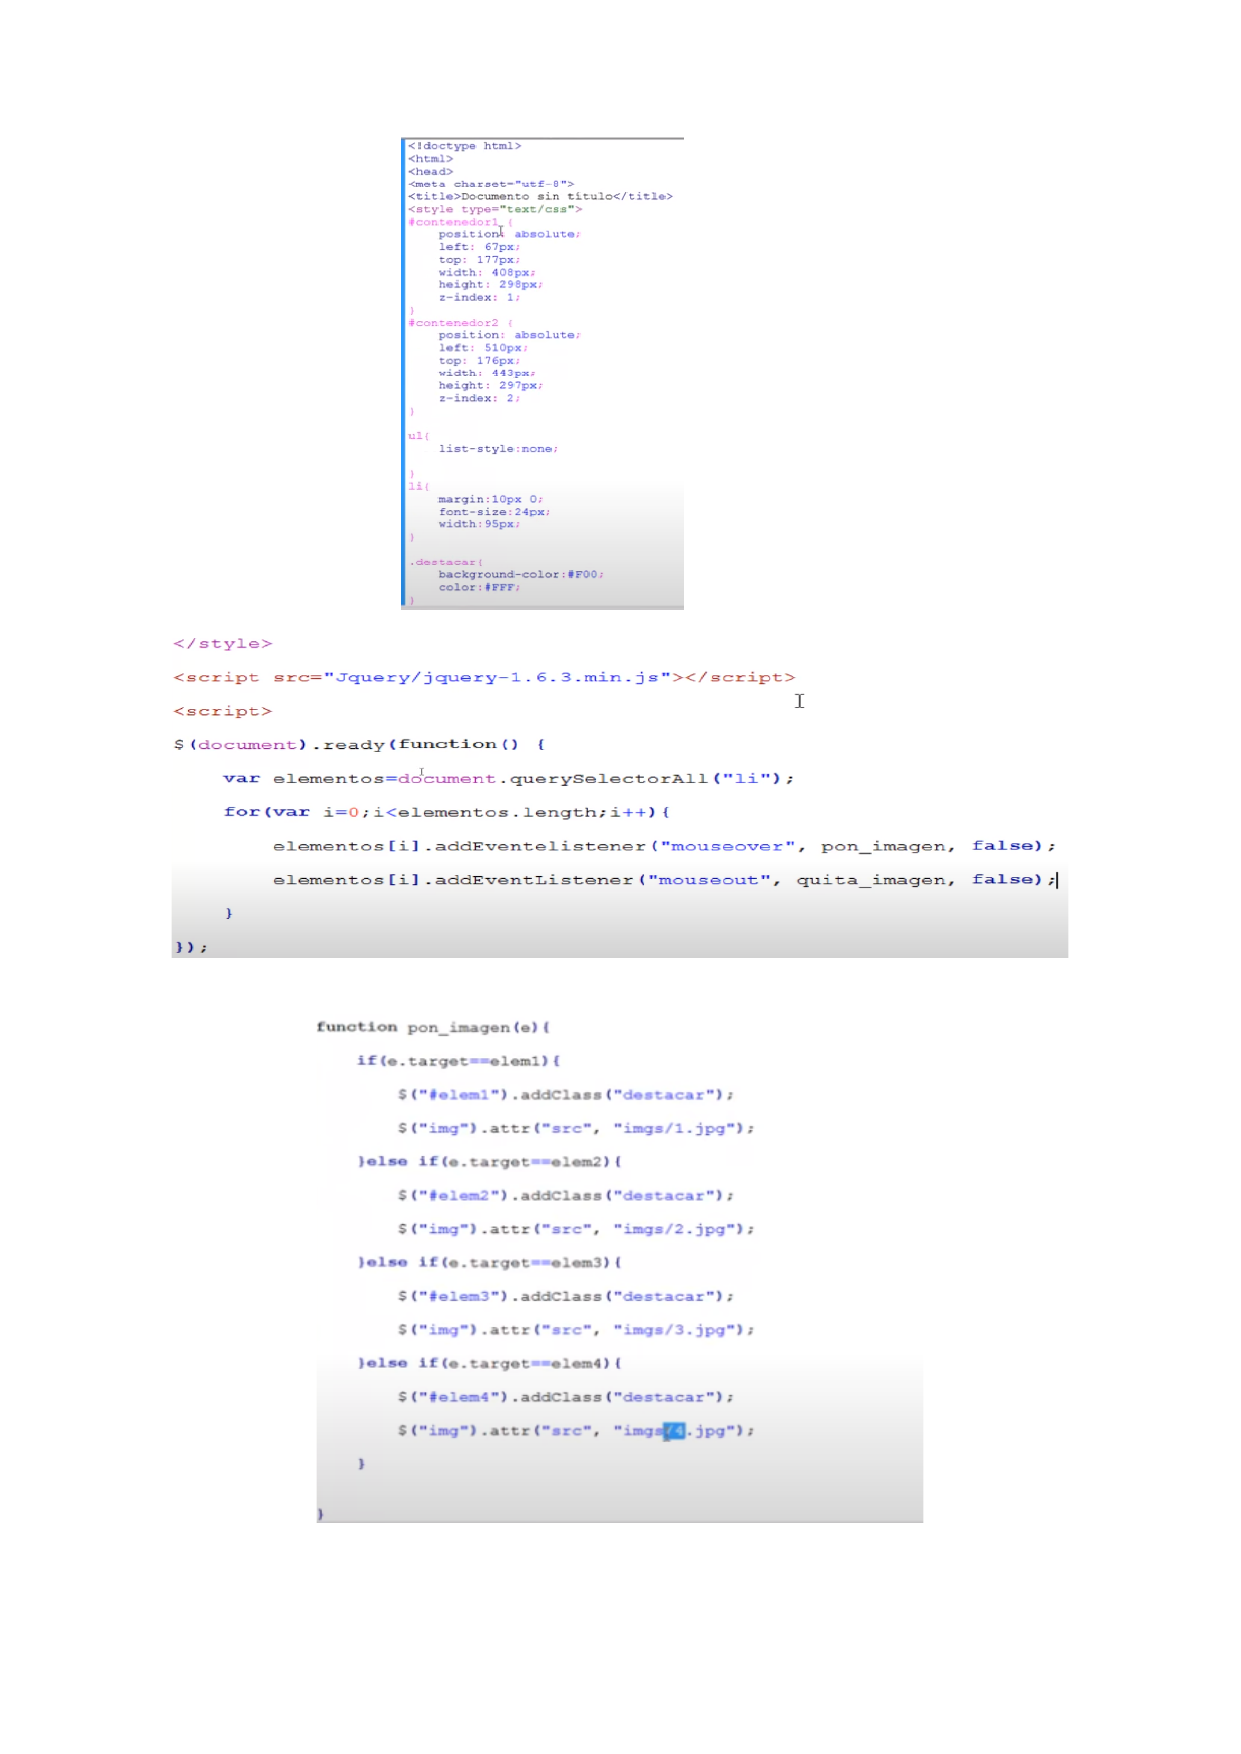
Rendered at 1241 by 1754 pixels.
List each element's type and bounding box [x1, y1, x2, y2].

picture [401, 137, 684, 610]
picture [316, 1014, 924, 1523]
picture [171, 638, 1069, 958]
